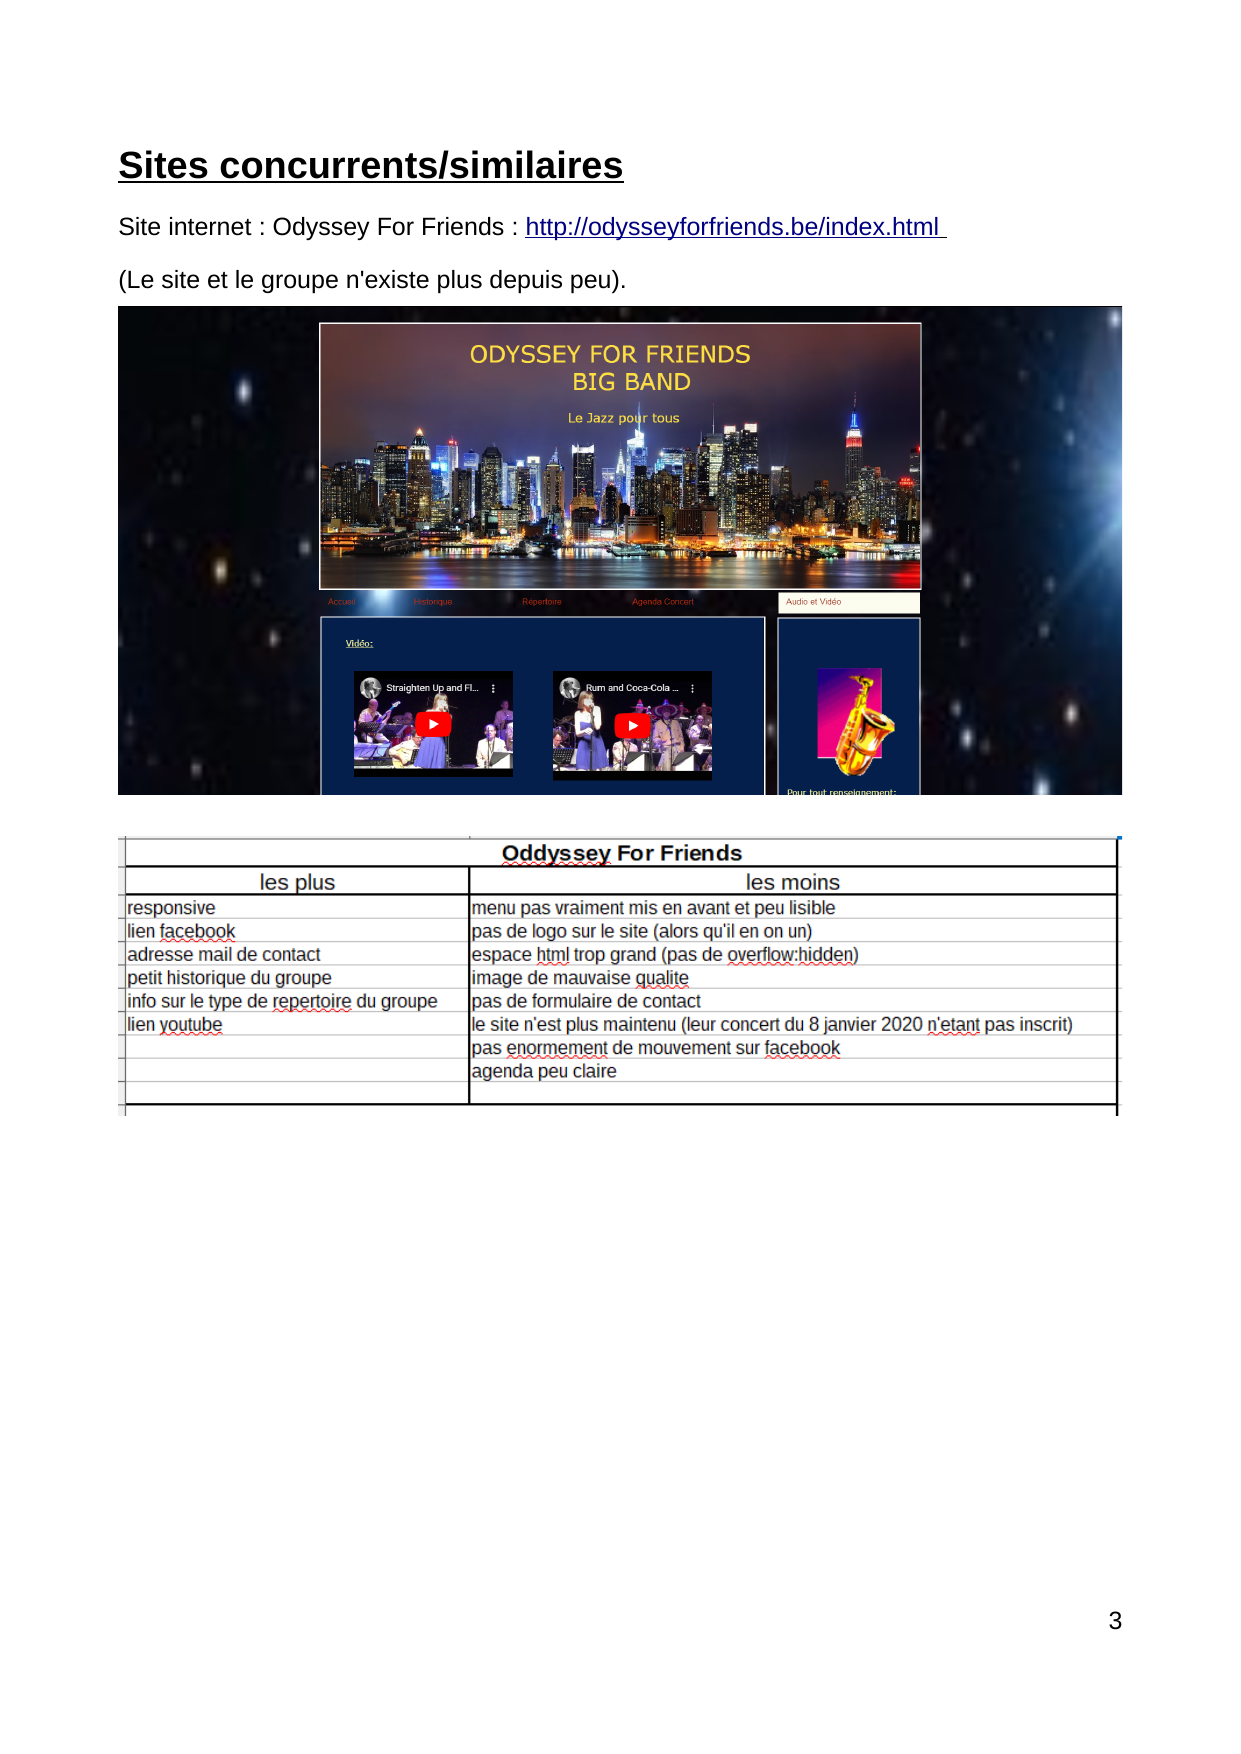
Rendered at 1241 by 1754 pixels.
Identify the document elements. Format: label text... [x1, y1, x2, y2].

picture [118, 836, 1123, 1116]
subtitle (Le site et le groupe n'existe plus depuis peu). [118, 266, 1122, 294]
subtitle Site internet : Odyssey For Friends : http://odysseyforfriends.be/index.html [118, 212, 1122, 241]
subtitle Sites concurrents/similaires [118, 143, 1122, 187]
picture [118, 306, 1123, 795]
